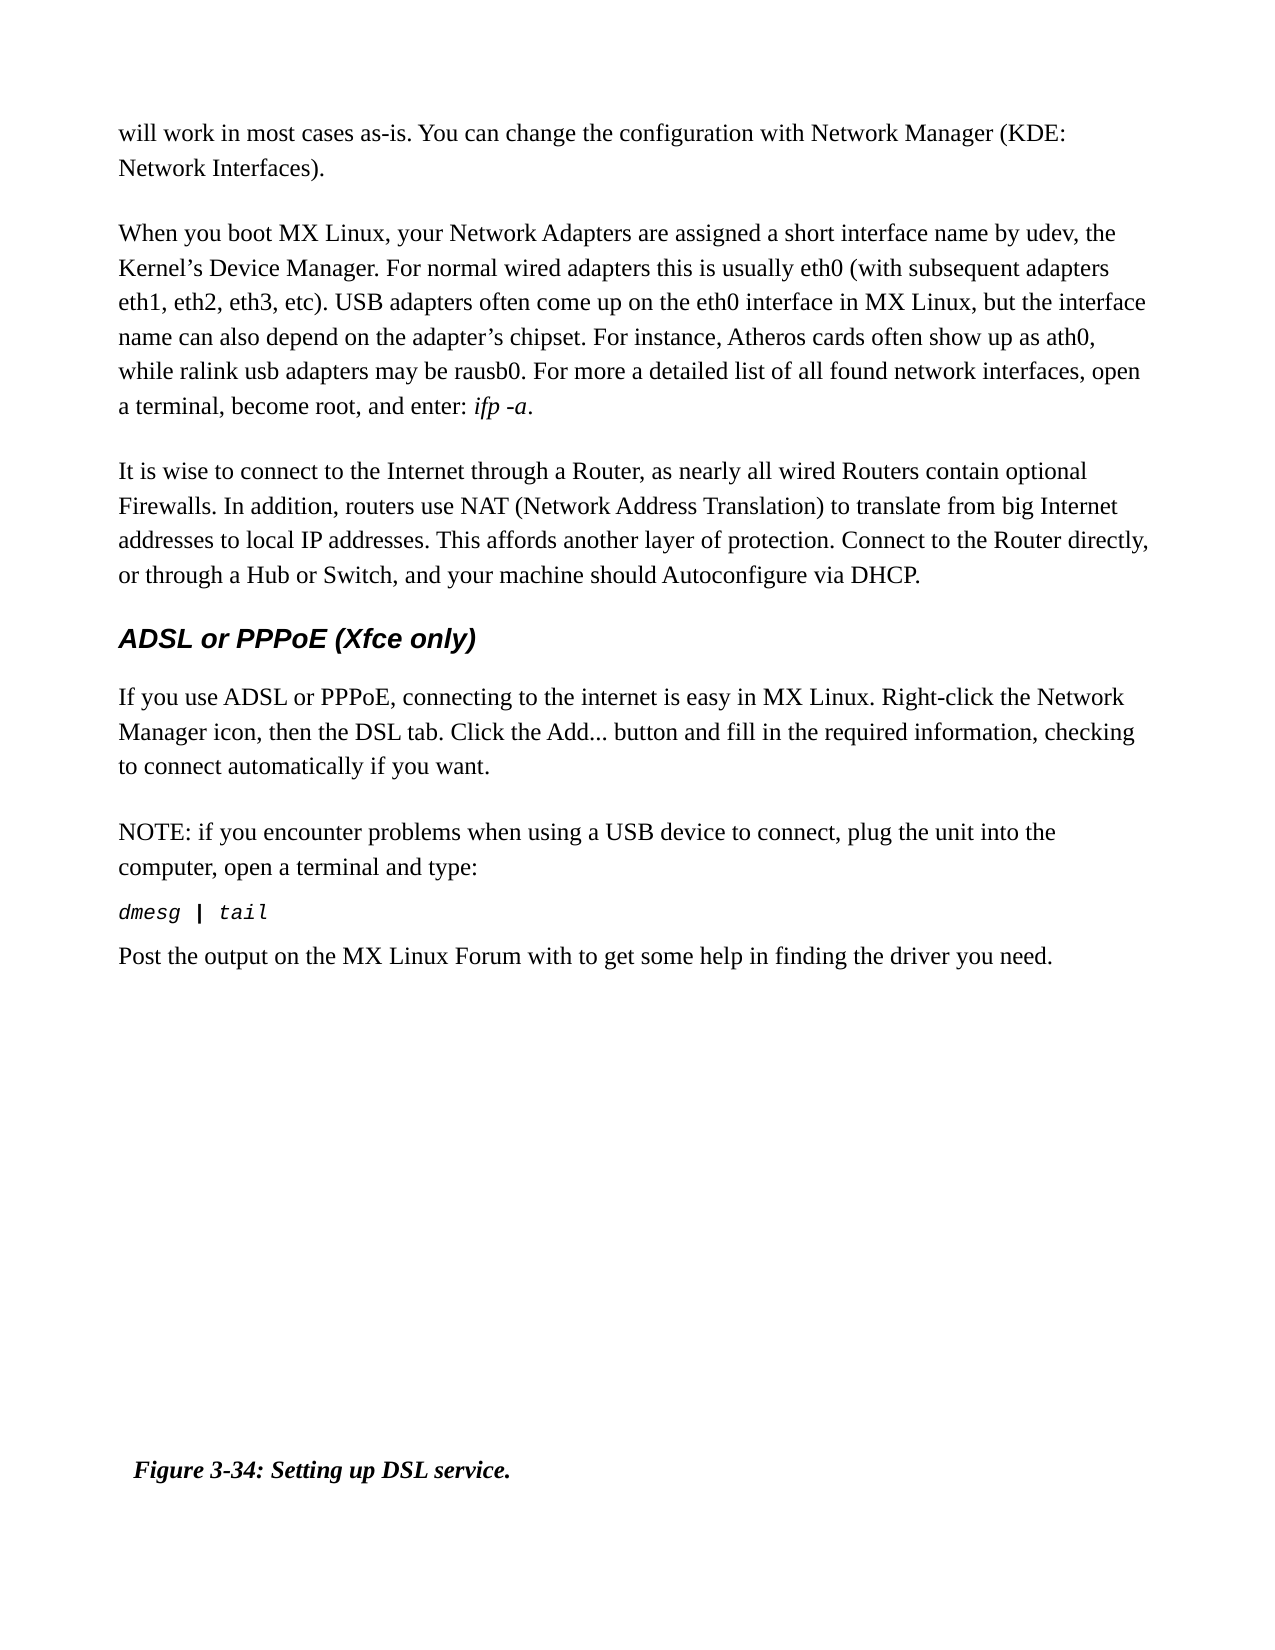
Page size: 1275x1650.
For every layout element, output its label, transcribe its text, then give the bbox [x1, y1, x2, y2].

text NOTE: if you encounter problems when using a USB device to connect, plug the unit into the computer, open a terminal and type: [118, 817, 1157, 880]
subtitle ADSL or PPPoE (Xfce only) [118, 622, 1157, 654]
text will work in most cases as-is. You can change the configuration with Network Manager (KDE: Network Interfaces). [118, 118, 1157, 181]
text Post the output on the MX Linux Forum with to get some help in finding the driver you need. [118, 941, 1157, 970]
text Figure 3-34: Setting up DSL service. [133, 1455, 1142, 1484]
text If you use ADSL or PPPoE, connecting to the internet is easy in MX Linux. Right-click the Network Manager icon, then the DSL tab. Click the Add... button and fill in the required information, checking to connect automatically if you want. [118, 682, 1157, 780]
text When you boot MX Linux, your Network Adapters are assigned a short interface name by udev, the Kernel’s Device Manager. For normal wired adapters this is usually eth0 (with subsequent adapters eth1, eth2, eth3, etc). USB adapters often come up on the eth0 interface in MX Linux, but the interface name can also depend on the adapter’s chipset. For instance, Atheros cards often show up as ath0, while ralink usb adapters may be rausb0. For more a detailed list of all found network interfaces, open a terminal, become root, and enter: ifp -a. [118, 218, 1157, 419]
text It is wise to connect to the Internet through a Router, as nearly all wired Routers contain optional Firewalls. In addition, routers use NAT (Network Address Translation) to translate from big Internet addresses to local IP addresses. This affords another layer of protection. Connect to the Router directly, or through a Hub or Switch, and your machine should Autoconfigure via DHCP. [118, 456, 1157, 589]
text dmesg | tail [118, 902, 1157, 925]
